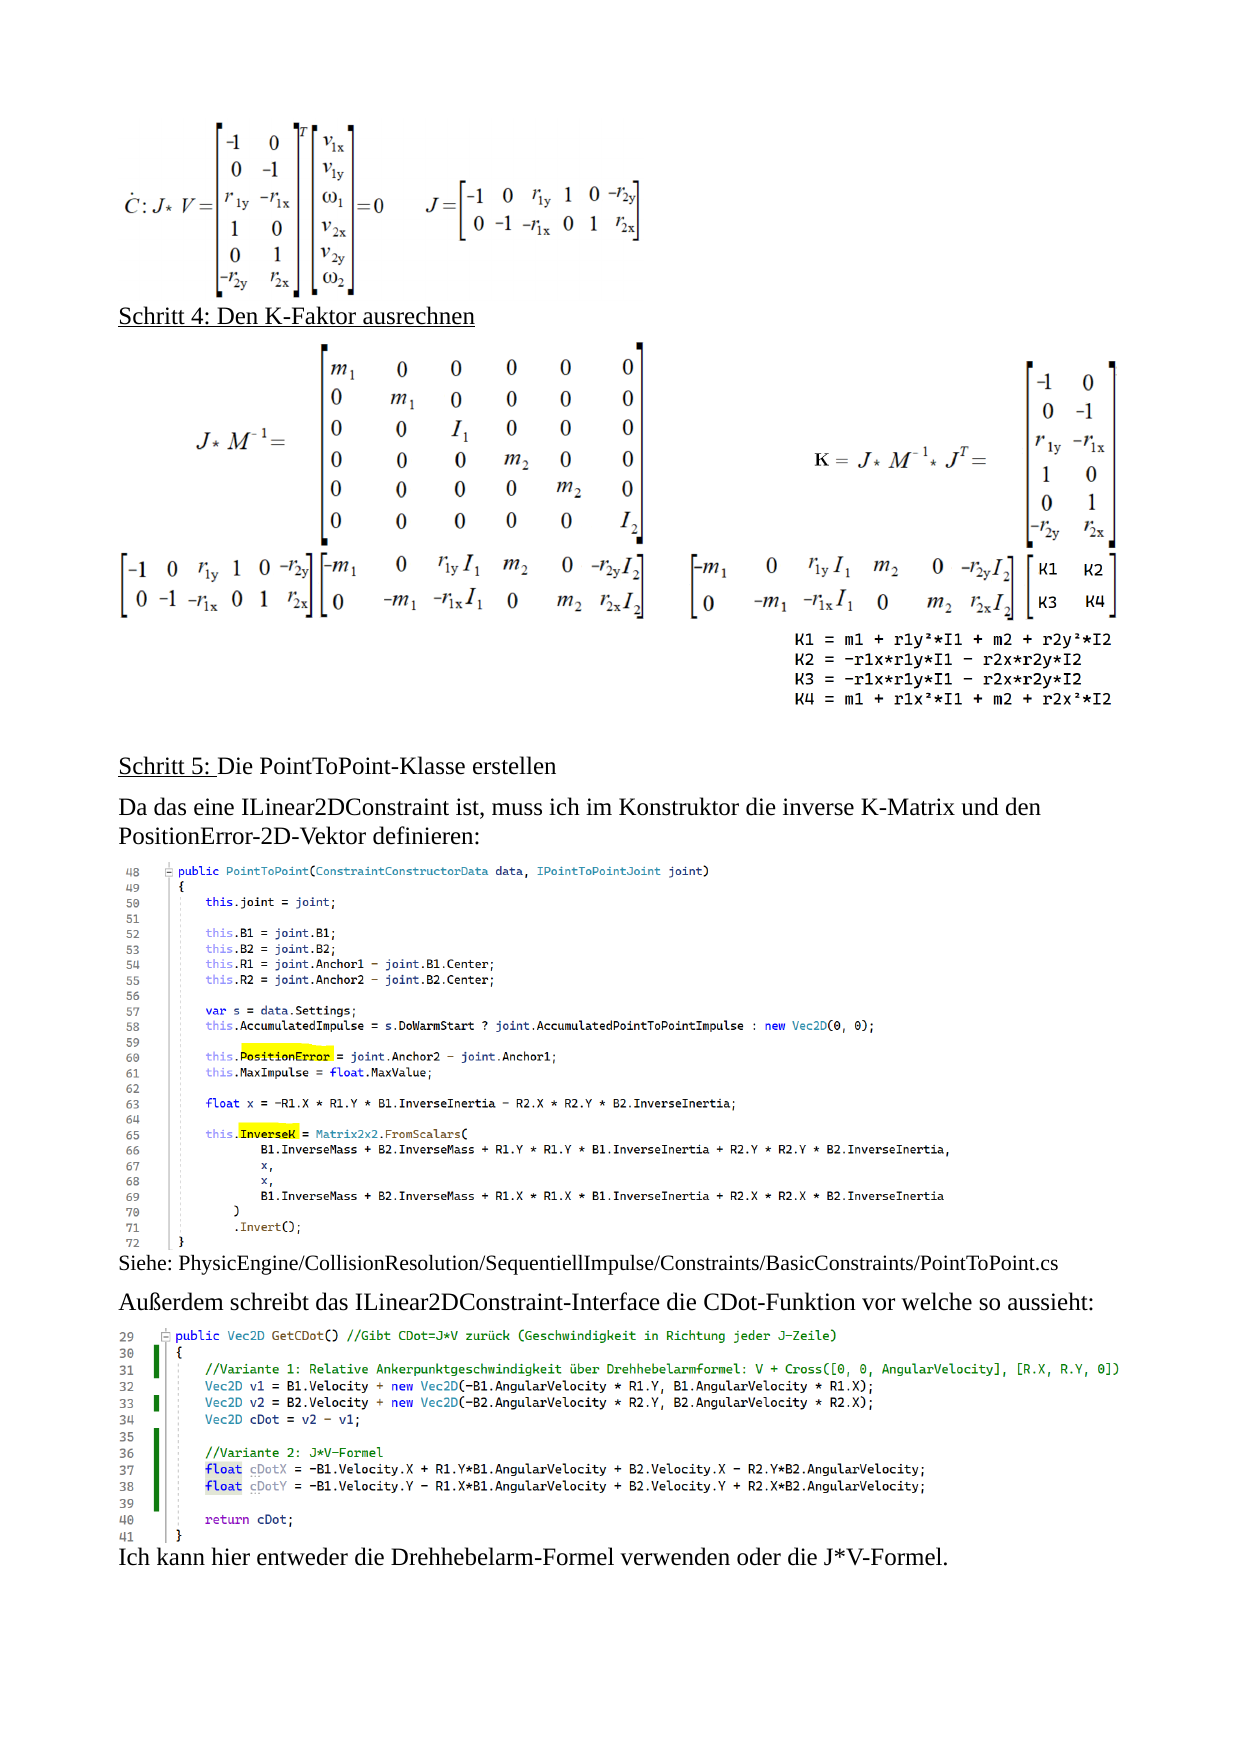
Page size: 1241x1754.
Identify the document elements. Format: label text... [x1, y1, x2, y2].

text Schritt 5: Die PointToPoint-Klasse erstellen [118, 751, 1122, 779]
picture [118, 118, 644, 301]
picture [118, 342, 1123, 710]
picture [118, 862, 953, 1250]
text Da das eine ILinear2DConstraint ist, muss ich im Konstruktor die inverse K-Matrix und den PositionError-2D-Vektor definieren: [118, 792, 1122, 849]
picture [118, 1328, 1123, 1543]
text Außerdem schreibt das ILinear2DConstraint-Interface die CDot-Funktion vor welche so aussieht: [118, 1287, 1122, 1316]
text Ich kann hier entweder die Drehhebelarm-Formel verwenden oder die J*V-Formel. [118, 1543, 1122, 1571]
text Schritt 4: Den K-Faktor ausrechnen [118, 118, 1122, 330]
text Siehe: PhysicEngine/CollisionResolution/SequentiellImpulse/Constraints/BasicConstraints/PointToPoint.cs [118, 862, 1122, 1275]
